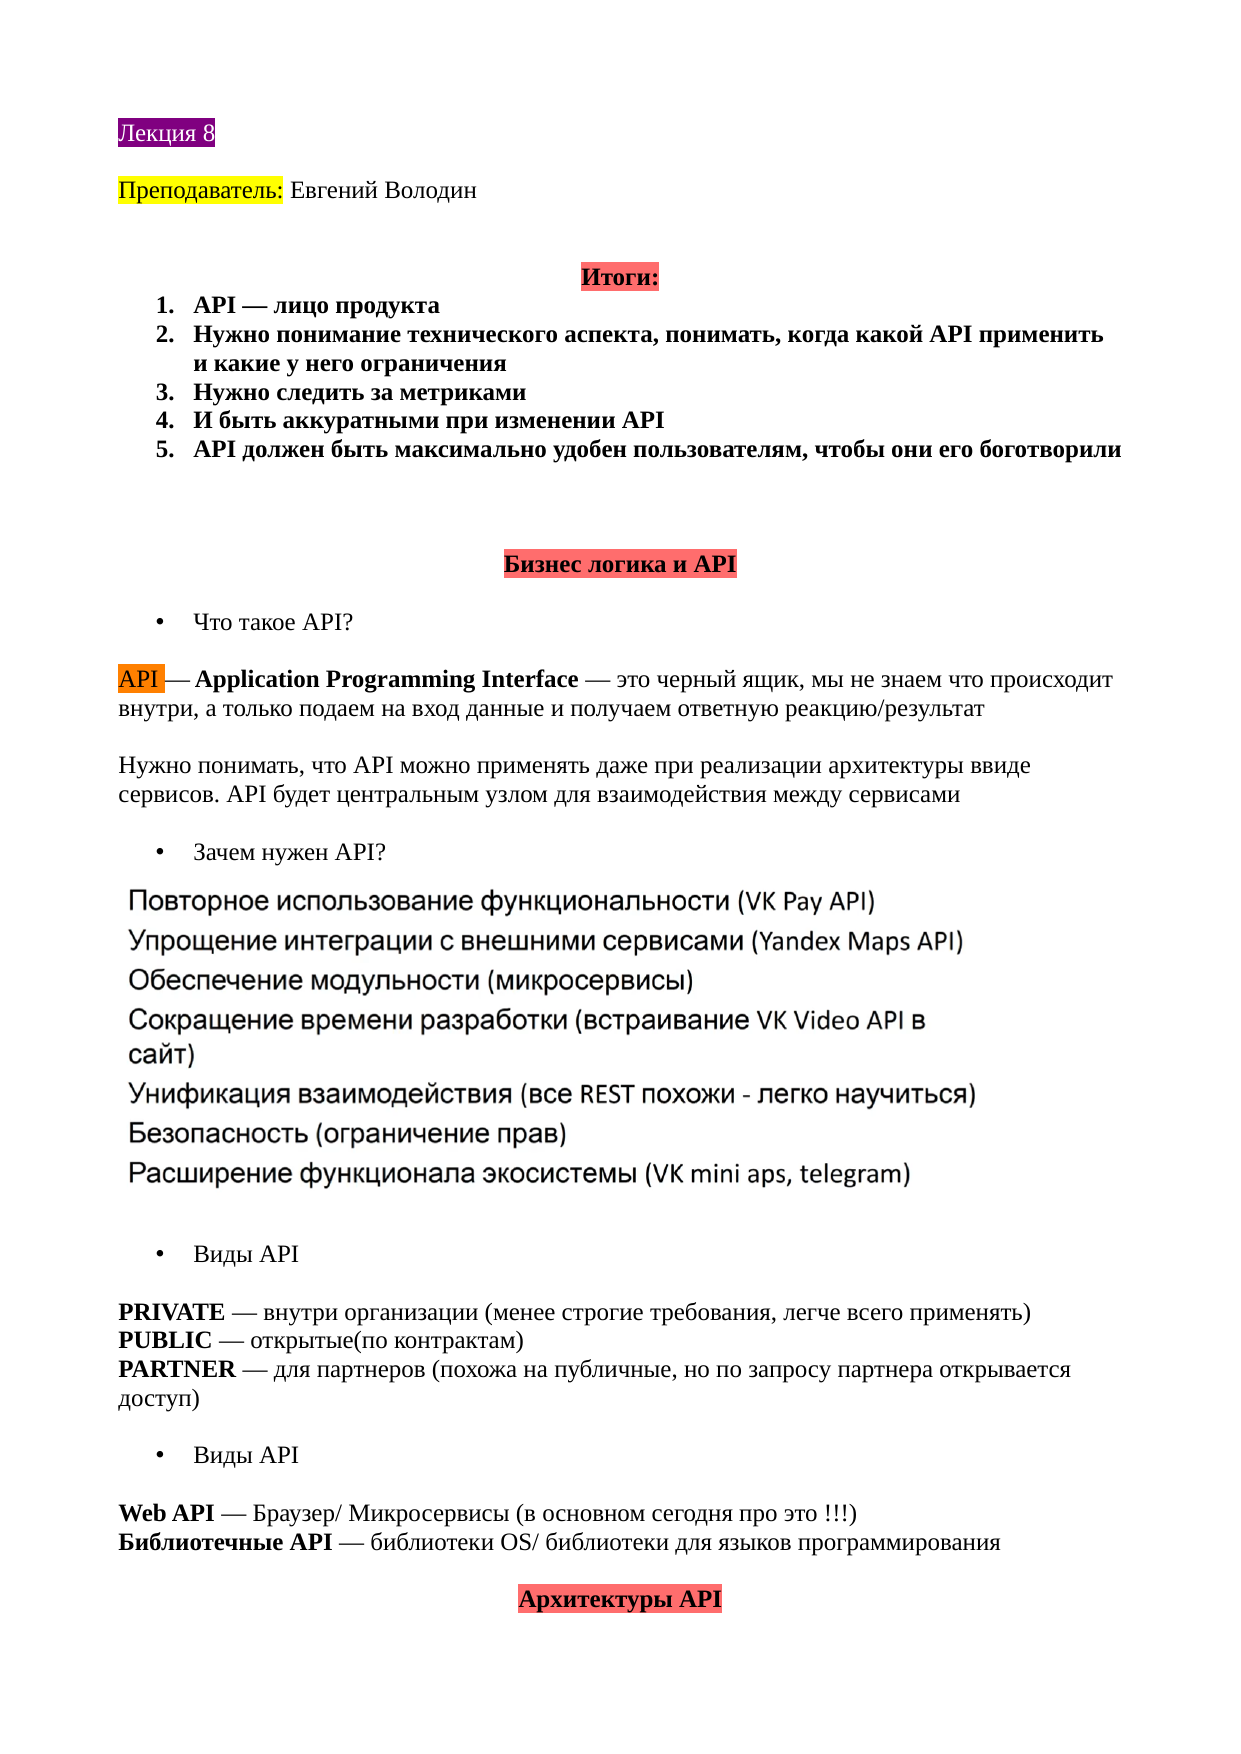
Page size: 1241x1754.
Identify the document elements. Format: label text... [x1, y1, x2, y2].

list Что такое API? [156, 607, 1122, 636]
text PARTNER — для партнеров (похожа на публичные, но по запросу партнера открывается доступ) [118, 1354, 1122, 1412]
text Архитектуры API [118, 1584, 1122, 1613]
text PRIVATE — внутри организации (менее строгие требования, легче всего применять) [118, 1297, 1122, 1326]
text Преподаватель: Евгений Володин [118, 176, 1122, 204]
list API — лицо продукта [156, 291, 1122, 319]
text API — Application Programming Interface — это черный ящик, мы не знаем что происходит внутри, а только подаем на вход данные и получаем ответную реакцию/результат [118, 664, 1122, 722]
text Библиотечные API — библиотеки OS/ библиотеки для языков программирования [118, 1527, 1122, 1556]
list Виды API [156, 1239, 1122, 1268]
list Нужно следить за метриками [156, 377, 1122, 406]
list И быть аккуратными при изменении API [156, 406, 1122, 434]
list Нужно понимание технического аспекта, понимать, когда какой API применить и какие у него ограничения [156, 319, 1122, 377]
text Web API — Браузер/ Микросервисы (в основном сегодня про это !!!) [118, 1498, 1122, 1527]
text PUBLIC — открытые(по контрактам) [118, 1326, 1122, 1354]
list Зачем нужен API? [156, 837, 1122, 866]
picture [111, 883, 977, 1198]
list Виды API [156, 1441, 1122, 1469]
text Лекция 8 [118, 118, 1122, 147]
text Нужно понимать, что API можно применять даже при реализации архитектуры ввиде сервисов. API будет центральным узлом для взаимодействия между сервисами [118, 751, 1122, 808]
text Бизнес логика и API [118, 549, 1122, 578]
text Итоги: [118, 262, 1122, 291]
list API должен быть максимально удобен пользователям, чтобы они его боготворили [156, 434, 1122, 463]
